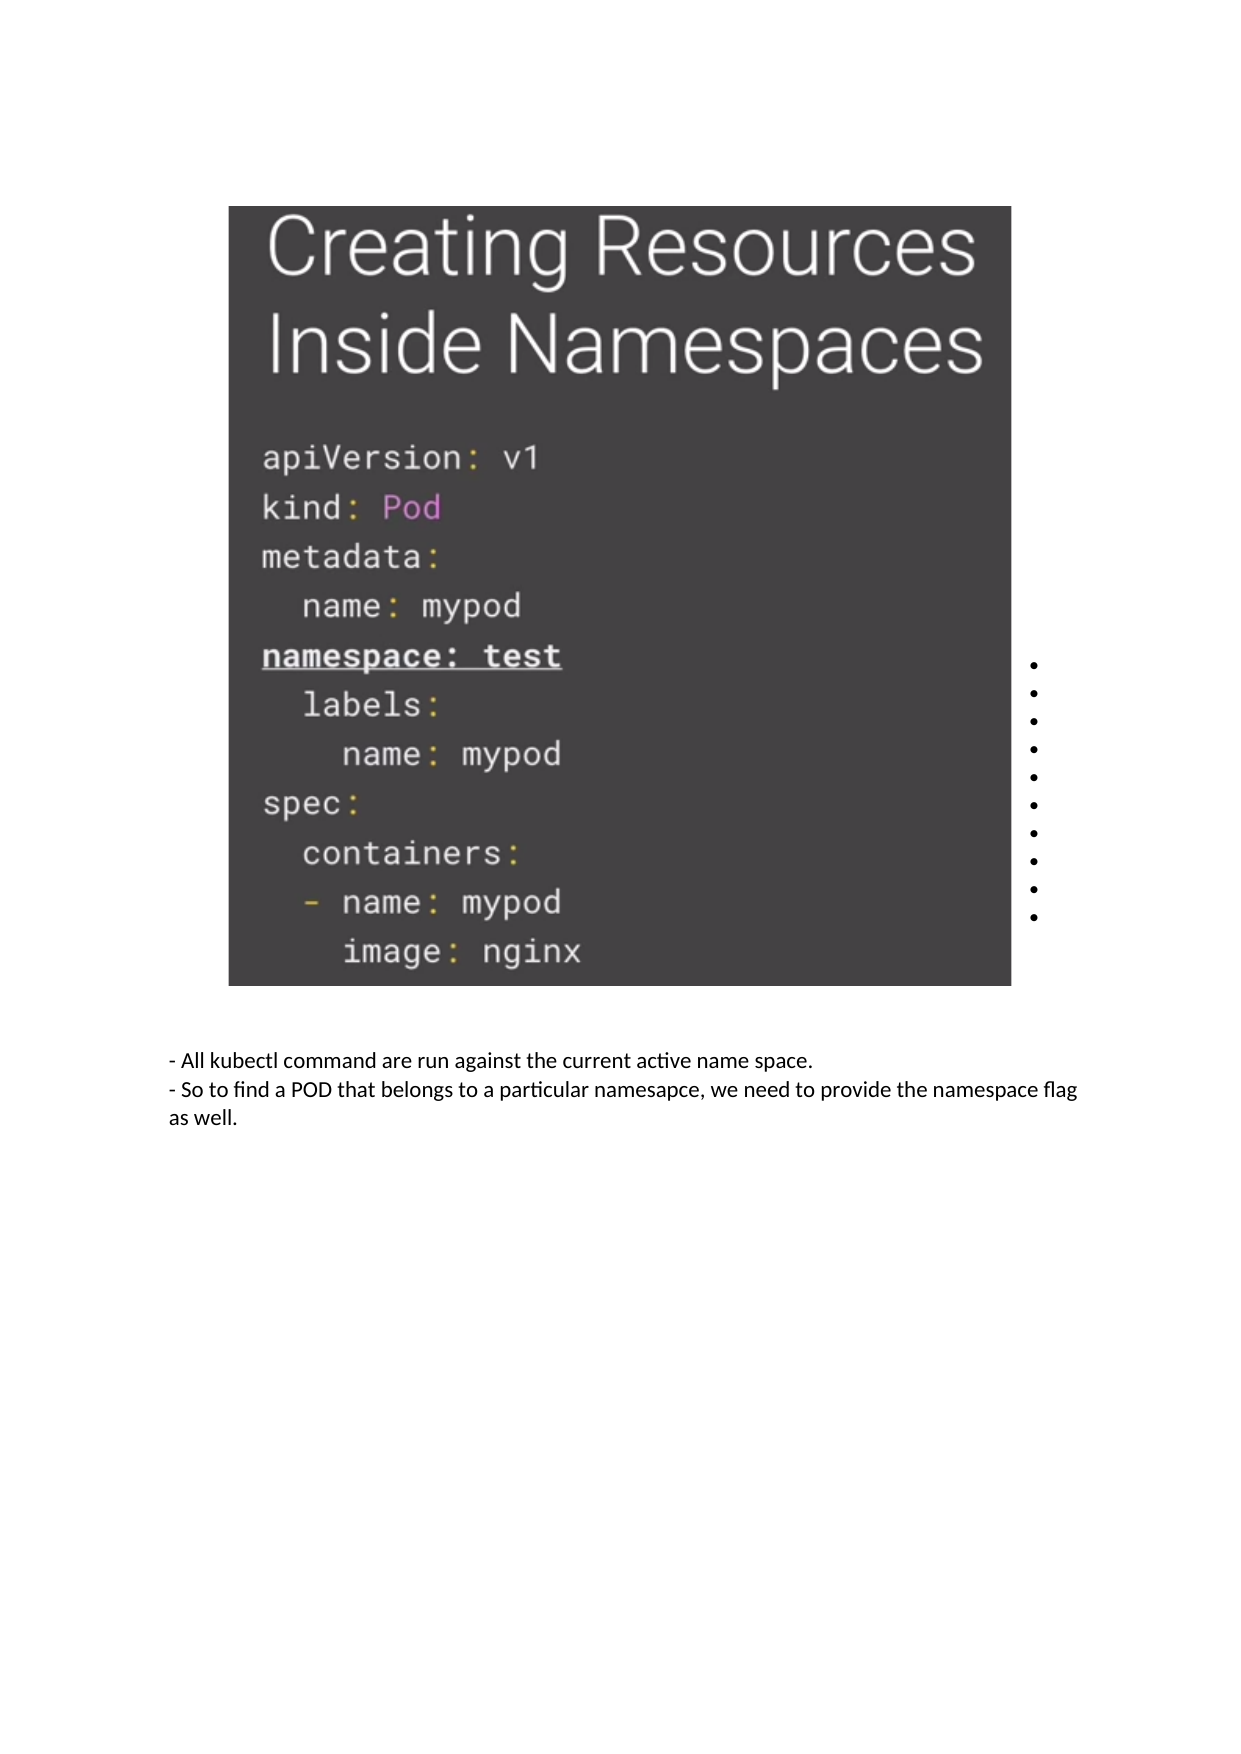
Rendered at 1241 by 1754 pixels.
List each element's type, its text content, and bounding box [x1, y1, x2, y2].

text - All kubectl command are run against the current active name space. [169, 1047, 1090, 1075]
text as well. [169, 1103, 1090, 1131]
picture [228, 206, 1012, 986]
text - So to find a POD that belongs to a particular namesapce, we need to provide the namespace flag [169, 1075, 1090, 1103]
